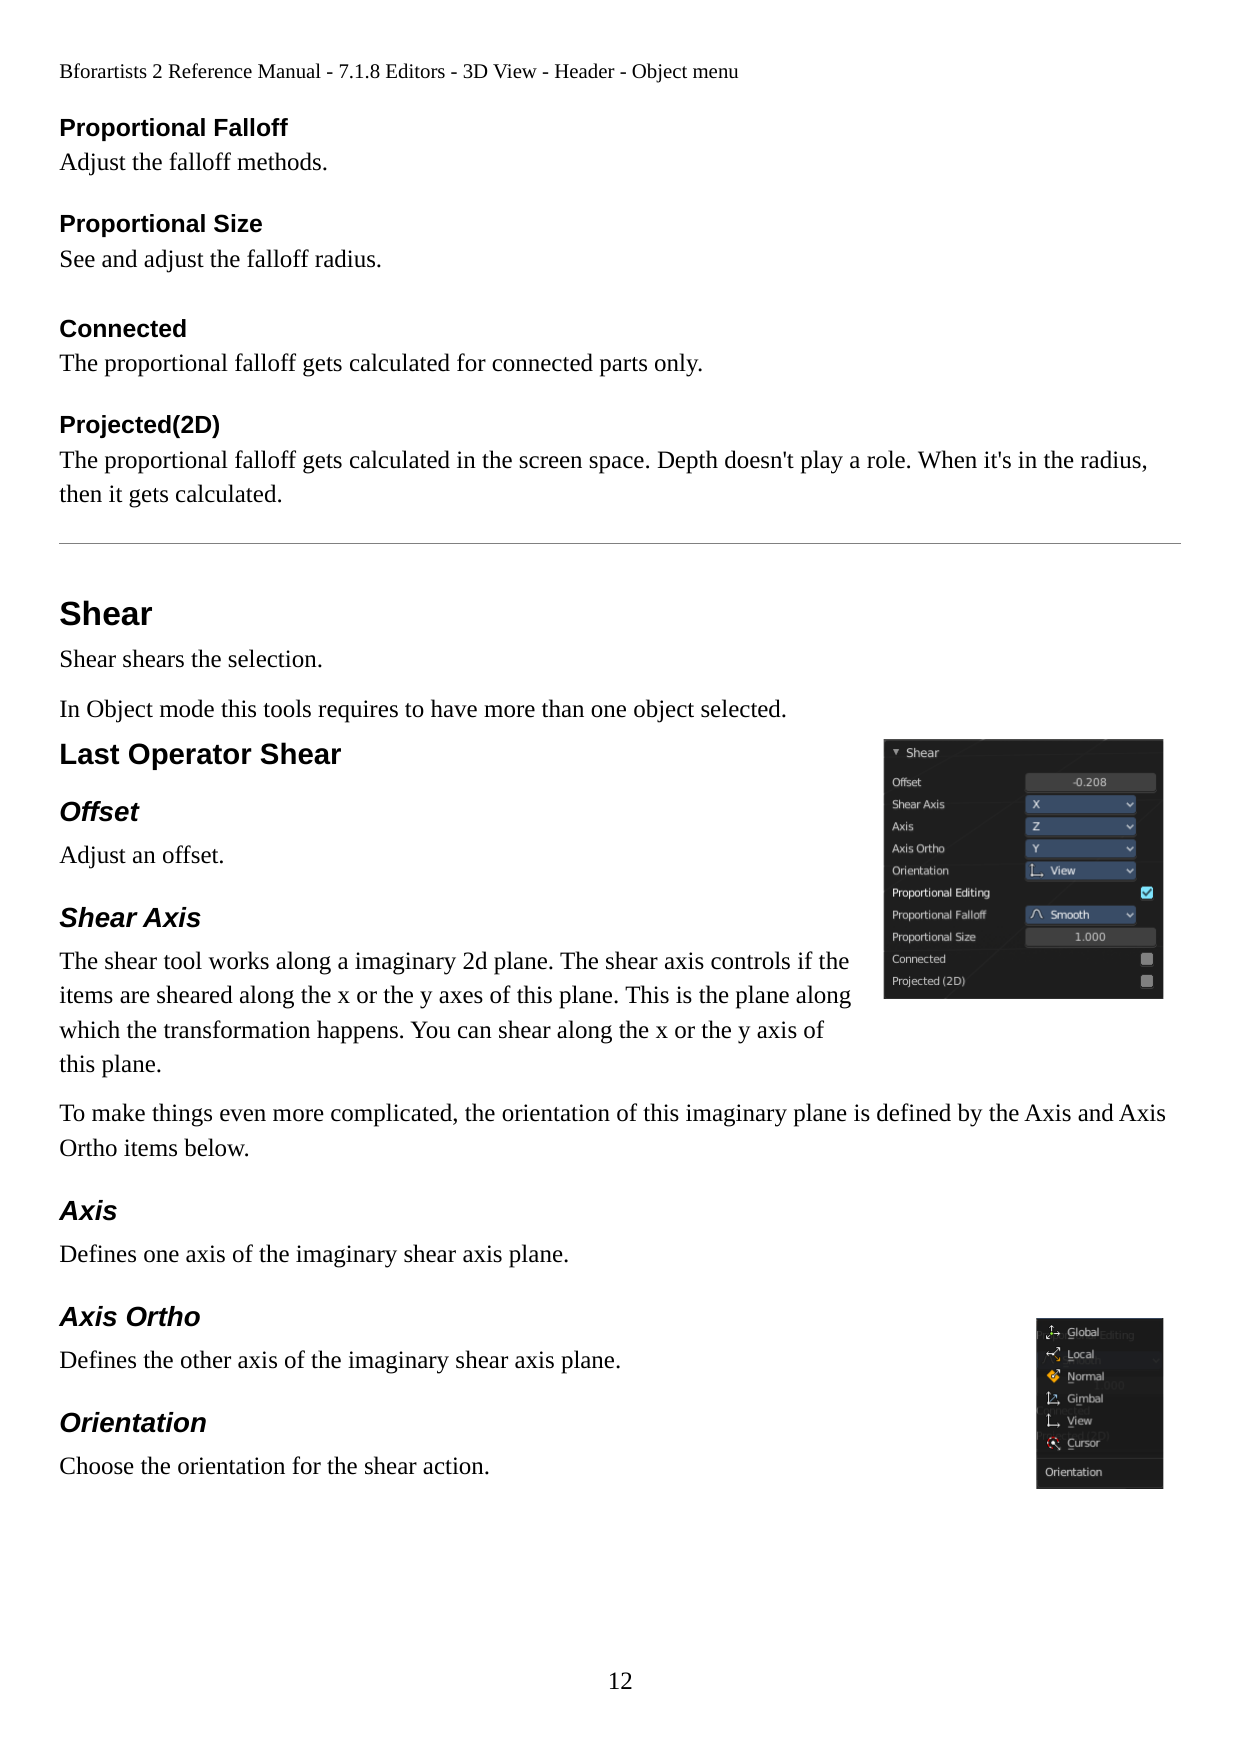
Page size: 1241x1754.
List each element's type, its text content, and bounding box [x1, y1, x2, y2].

text The proportional falloff gets calculated in the screen space. Depth doesn't play a role. When it's in the radius, then it gets calculated. [59, 445, 1181, 508]
subtitle [1164, 796, 1181, 828]
text Adjust the falloff methods. [59, 147, 1181, 176]
text In Object mode this tools requires to have more than one object selected. [59, 694, 1181, 722]
subtitle Last Operator Shear [59, 737, 1181, 771]
text Choose the orientation for the shear action. [59, 1451, 1036, 1479]
subtitle Orientation [59, 1406, 1036, 1438]
text The shear tool works along a imaginary 2d plane. The shear axis controls if the items are sheared along the x or the y axes of this plane. This is the plane along which the transformation happens. You can shear along the x or the y axis of this plane. [59, 946, 1181, 1078]
subtitle Connected [59, 314, 1181, 342]
text The proportional falloff gets calculated for connected parts only. [59, 348, 1181, 377]
subtitle Proportional Falloff [59, 113, 1181, 141]
subtitle Shear Axis [59, 902, 883, 933]
text To make things even more complicated, the orientation of this imaginary plane is defined by the Axis and Axis Ortho items below. [59, 1098, 1181, 1162]
subtitle Axis Ortho [59, 1301, 1181, 1332]
picture [1036, 1318, 1164, 1489]
subtitle Proportional Size [59, 209, 1181, 237]
subtitle Offset [59, 796, 883, 828]
subtitle [1164, 1406, 1181, 1438]
subtitle Projected(2D) [59, 410, 1181, 439]
text Adjust an offset. [59, 840, 883, 869]
subtitle Axis [59, 1194, 1181, 1226]
text [1164, 840, 1181, 869]
subtitle [1164, 902, 1181, 933]
text Shear shears the selection. [59, 644, 1181, 673]
text Defines the other axis of the imaginary shear axis plane. [59, 1345, 1036, 1374]
text Defines one axis of the imaginary shear axis plane. [59, 1239, 1181, 1268]
picture [883, 739, 1164, 999]
subtitle Shear [59, 593, 1181, 632]
text See and adjust the falloff radius. [59, 244, 1181, 272]
